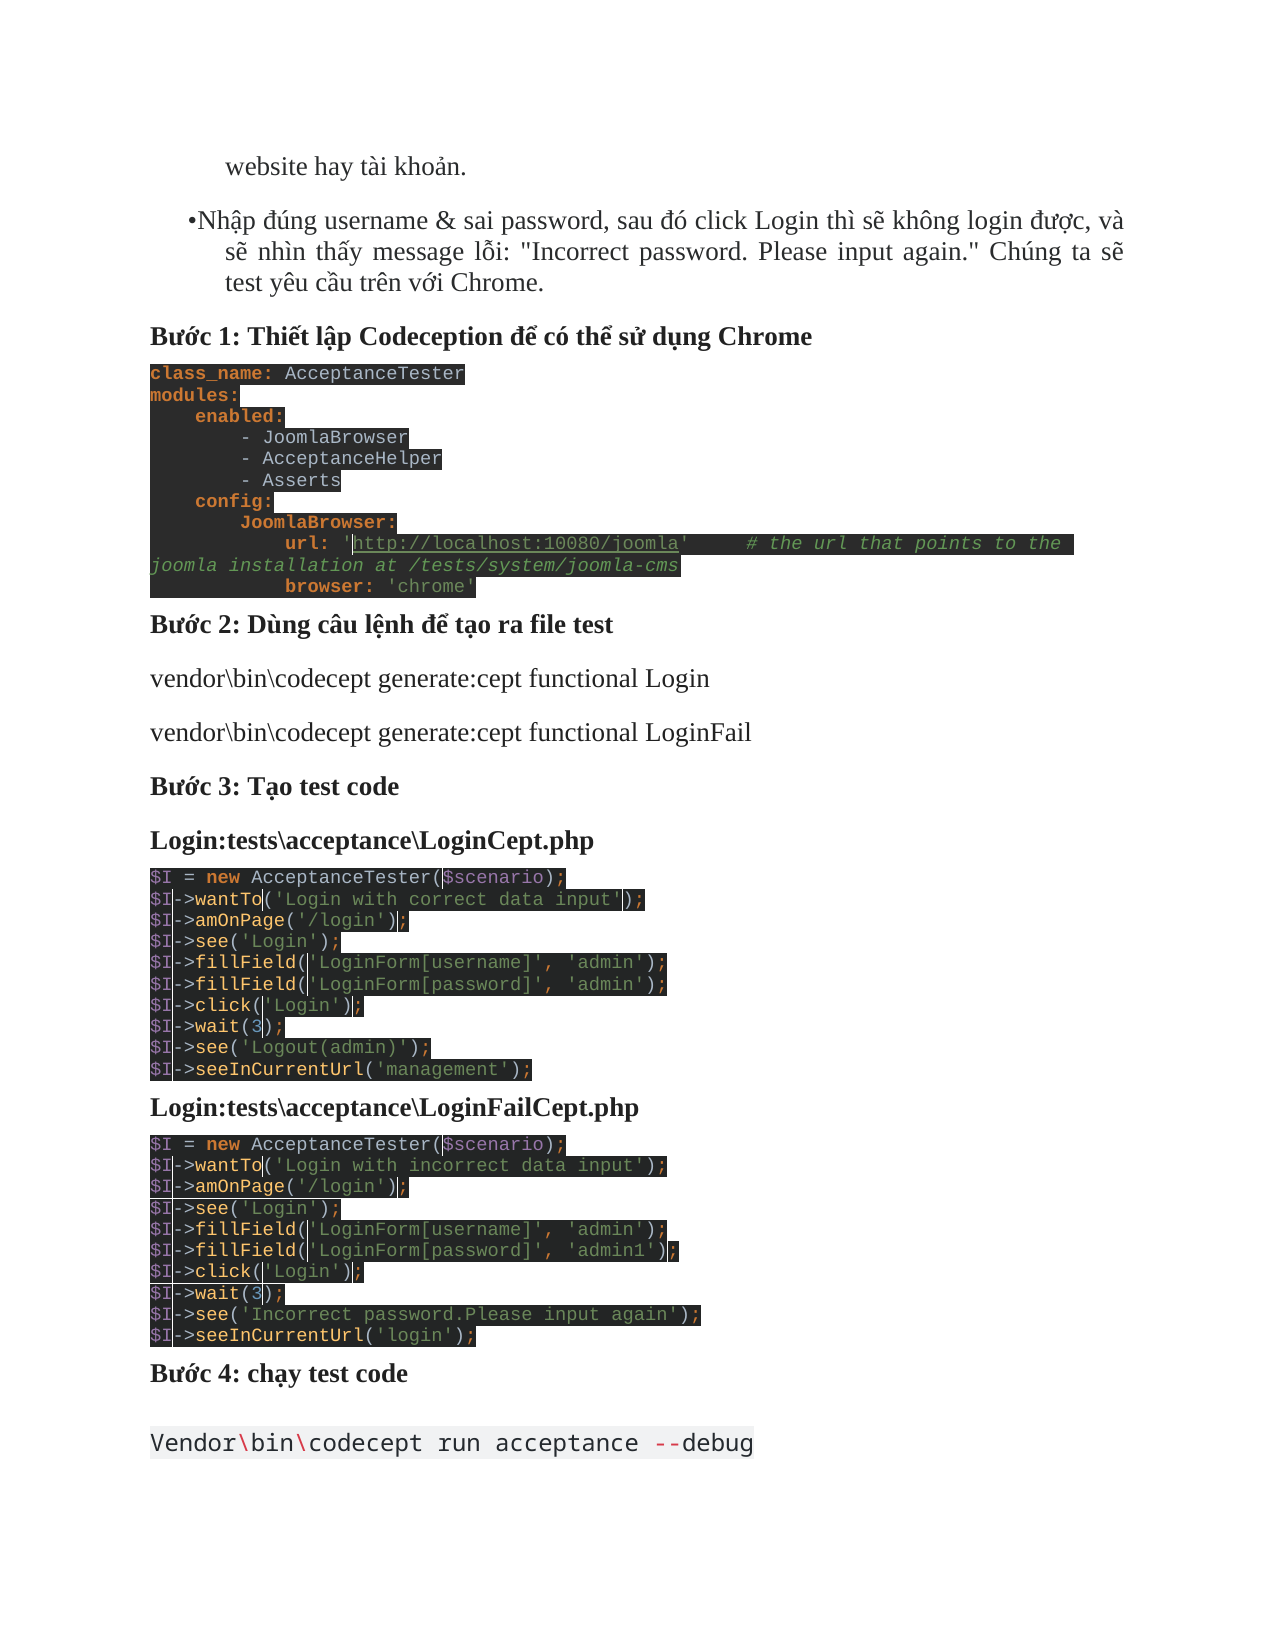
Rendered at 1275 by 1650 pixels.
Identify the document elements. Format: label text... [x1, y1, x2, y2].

text Bước 2: Dùng câu lệnh để tạo ra file test [150, 608, 1125, 639]
list Nhập đúng username & sai password, sau đó click Login thì sẽ không login được, và sẽ nhìn thấy message lỗi: "Incorrect password. Please input again." Chúng ta sẽ test yêu cầu trên với Chrome. [187, 204, 1125, 297]
text $I = new AcceptanceTester($scenario); $I->wantTo('Login with incorrect data input'); $I->amOnPage('/login'); $I->see('Login'); $I->fillField('LoginForm[username]', 'admin'); $I->fillField('LoginForm[password]', 'admin1'); $I->click('Login'); $I->wait(3); $I->see('Incorrect password.Please input again'); $I->seeInCurrentUrl('login'); [150, 1135, 1125, 1347]
text Bước 1: Thiết lập Codeception để có thể sử dụng Chrome [150, 320, 1125, 352]
text Login:tests\acceptance\LoginFailCept.php [150, 1091, 1125, 1122]
text Login:tests\acceptance\LoginCept.php [150, 824, 1125, 856]
text vendor\bin\codecept generate:cept functional Login [150, 662, 1125, 693]
list website hay tài khoản. [187, 150, 1125, 181]
text vendor\bin\codecept generate:cept functional LoginFail [150, 716, 1125, 747]
text Bước 4: chạy test code [150, 1358, 1125, 1389]
text Vendor\bin\codecept run acceptance --debug [150, 1426, 1125, 1459]
text class_name: AcceptanceTester modules: enabled: - JoomlaBrowser - AcceptanceHelper - Asserts config: JoomlaBrowser: url: 'http://localhost:10080/joomla' # the url that points to the joomla installation at /tests/system/joomla-cms browser: 'chrome' [150, 364, 1125, 598]
text $I = new AcceptanceTester($scenario); $I->wantTo('Login with correct data input'); $I->amOnPage('/login'); $I->see('Login'); $I->fillField('LoginForm[username]', 'admin'); $I->fillField('LoginForm[password]', 'admin'); $I->click('Login'); $I->wait(3); $I->see('Logout(admin)'); $I->seeInCurrentUrl('management'); [150, 868, 1125, 1081]
text Bước 3: Tạo test code [150, 770, 1125, 802]
